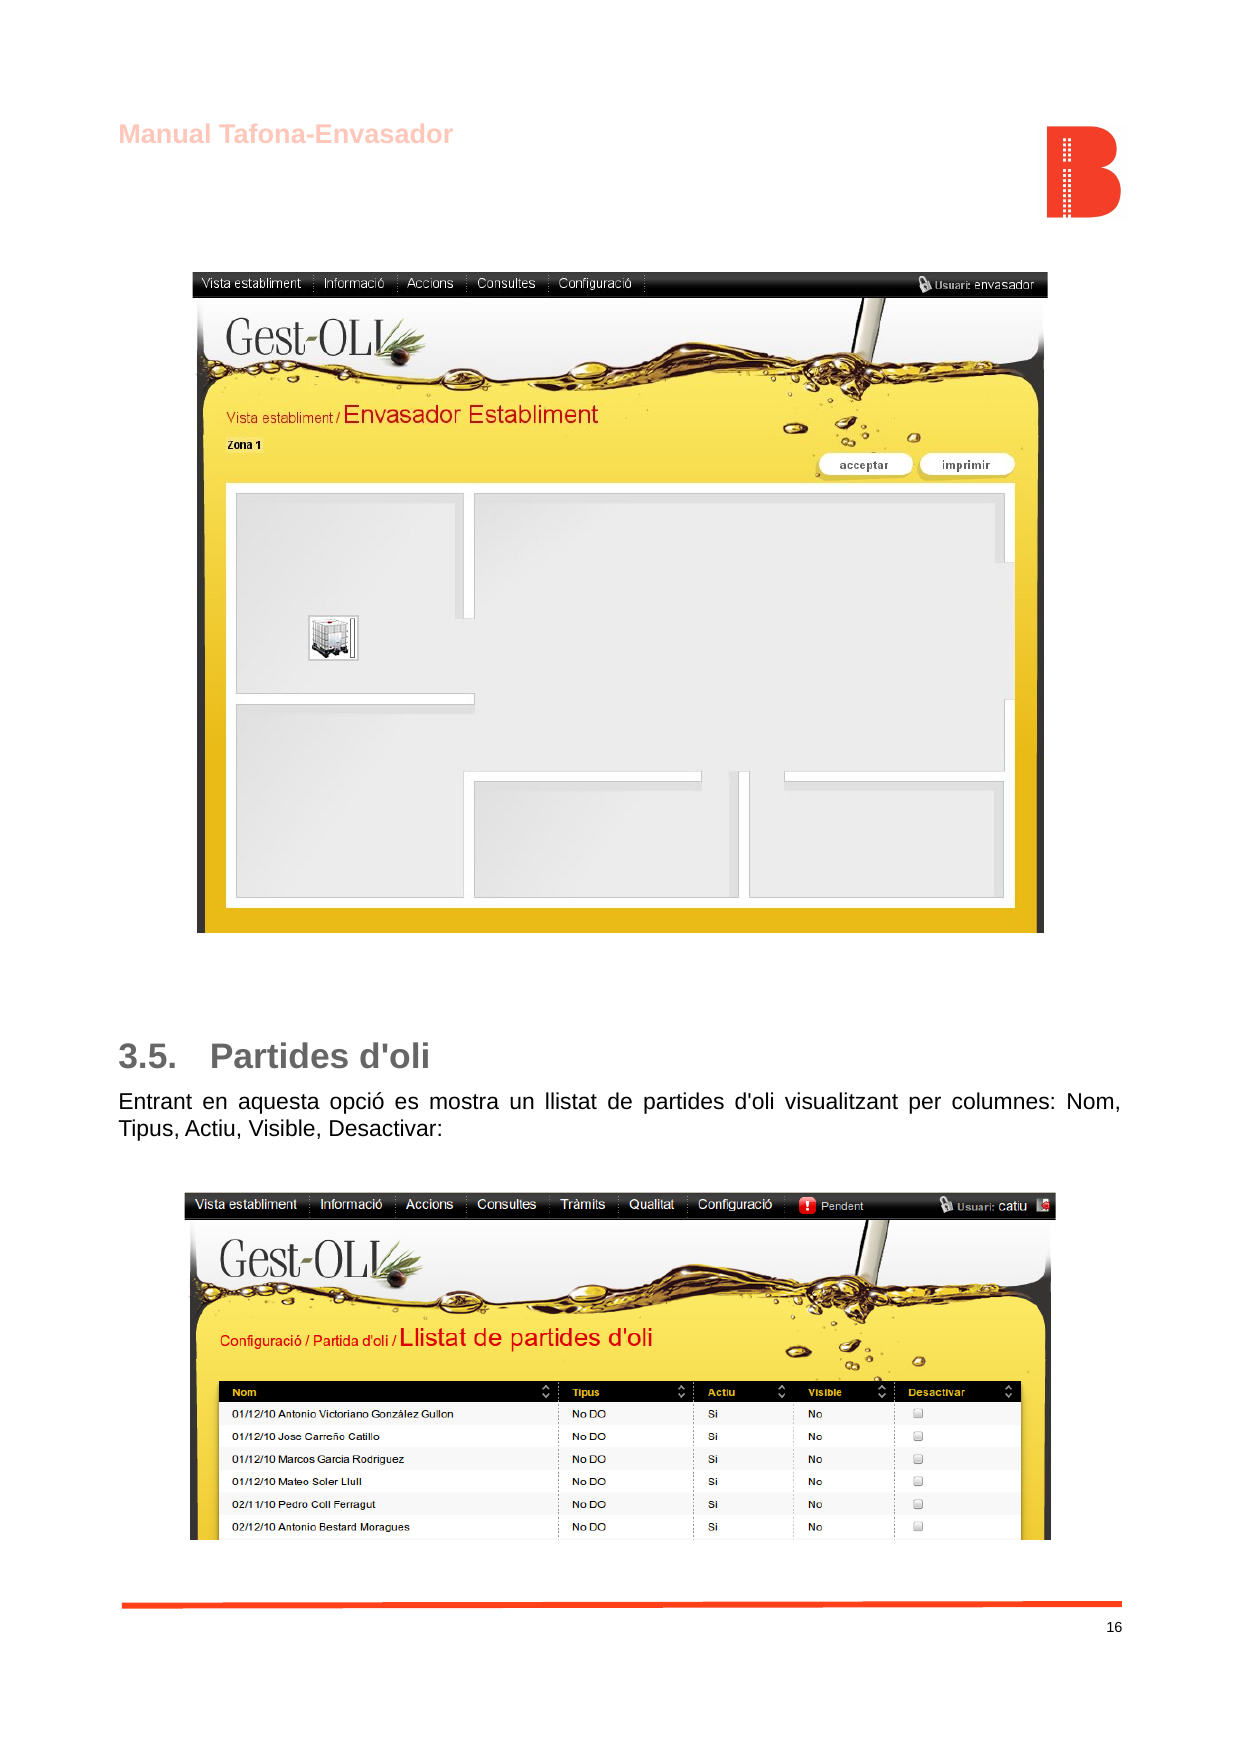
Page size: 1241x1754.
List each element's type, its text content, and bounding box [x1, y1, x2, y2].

text Entrant en aquesta opció es mostra un llistat de partides d'oli visualitzant per columnes: Nom, Tipus, Actiu, Visible, Desactivar: [118, 1088, 1122, 1141]
picture [184, 1192, 1056, 1540]
picture [1036, 124, 1130, 221]
subtitle Partides d'oli [118, 1035, 1122, 1076]
picture [192, 272, 1048, 933]
